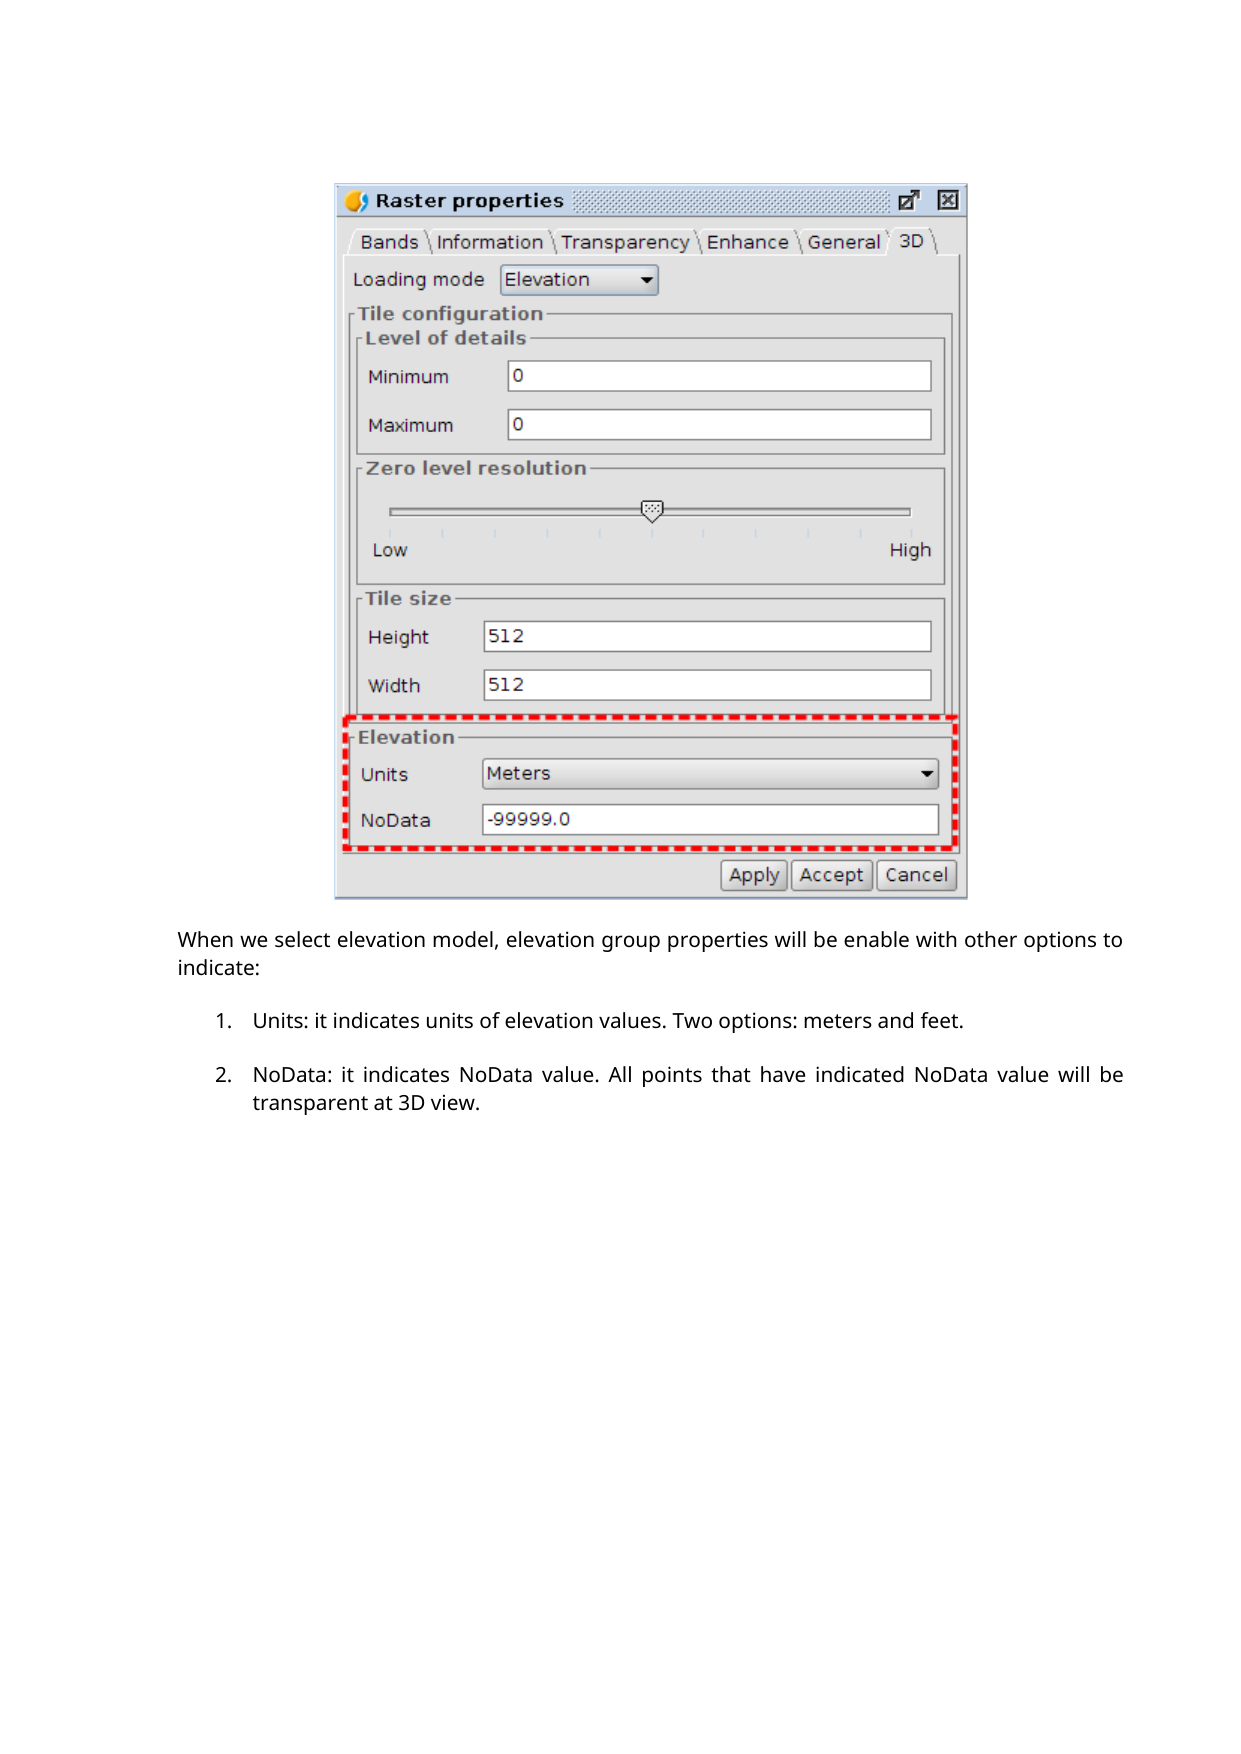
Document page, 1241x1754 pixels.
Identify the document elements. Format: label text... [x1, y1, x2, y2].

picture [334, 183, 968, 900]
text When we select elevation model, elevation group properties will be enable with other options to indicate: [177, 925, 1125, 982]
list NoData: it indicates NoData value. All points that have indicated NoData value will be transparent at 3D view. [215, 1060, 1125, 1117]
list Units: it indicates units of elevation values. Two options: meters and feet. [215, 1007, 1125, 1035]
